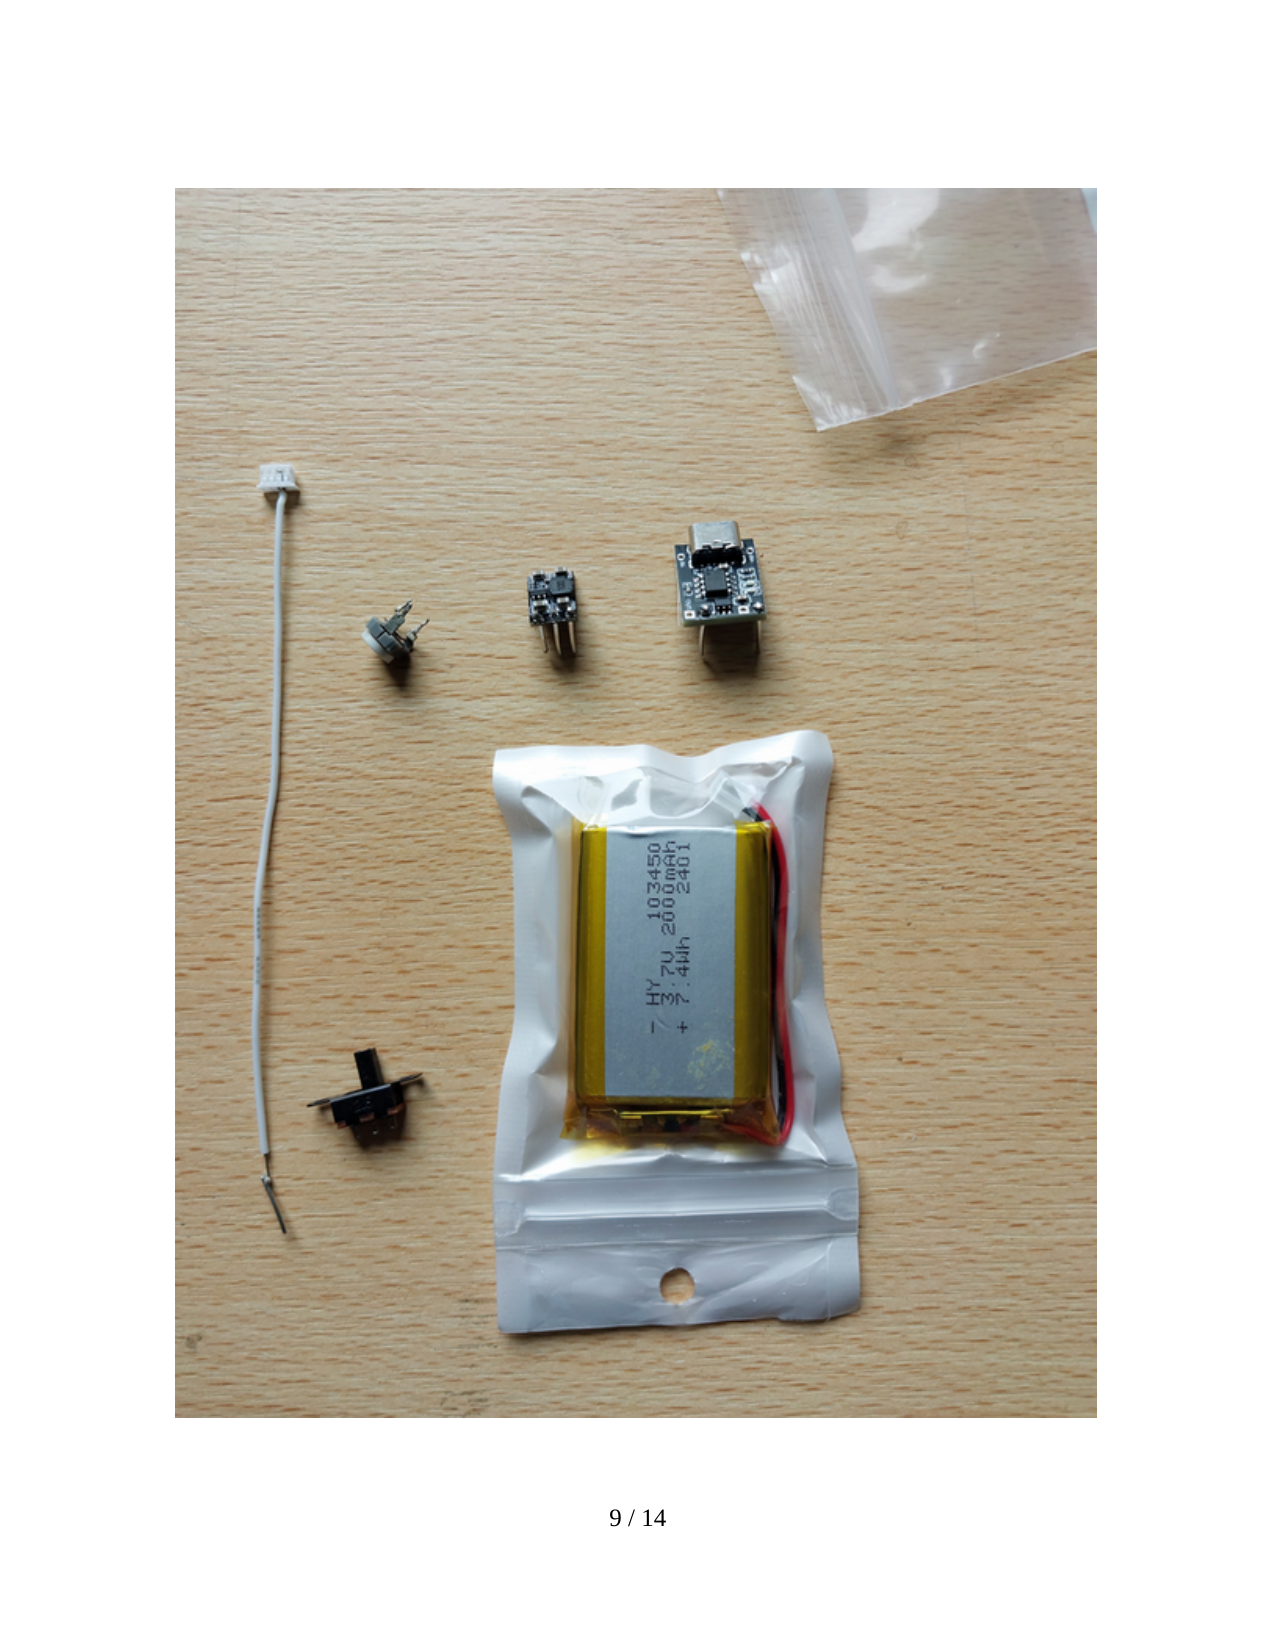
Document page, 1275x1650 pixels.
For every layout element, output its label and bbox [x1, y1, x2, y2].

picture [175, 188, 1097, 1418]
